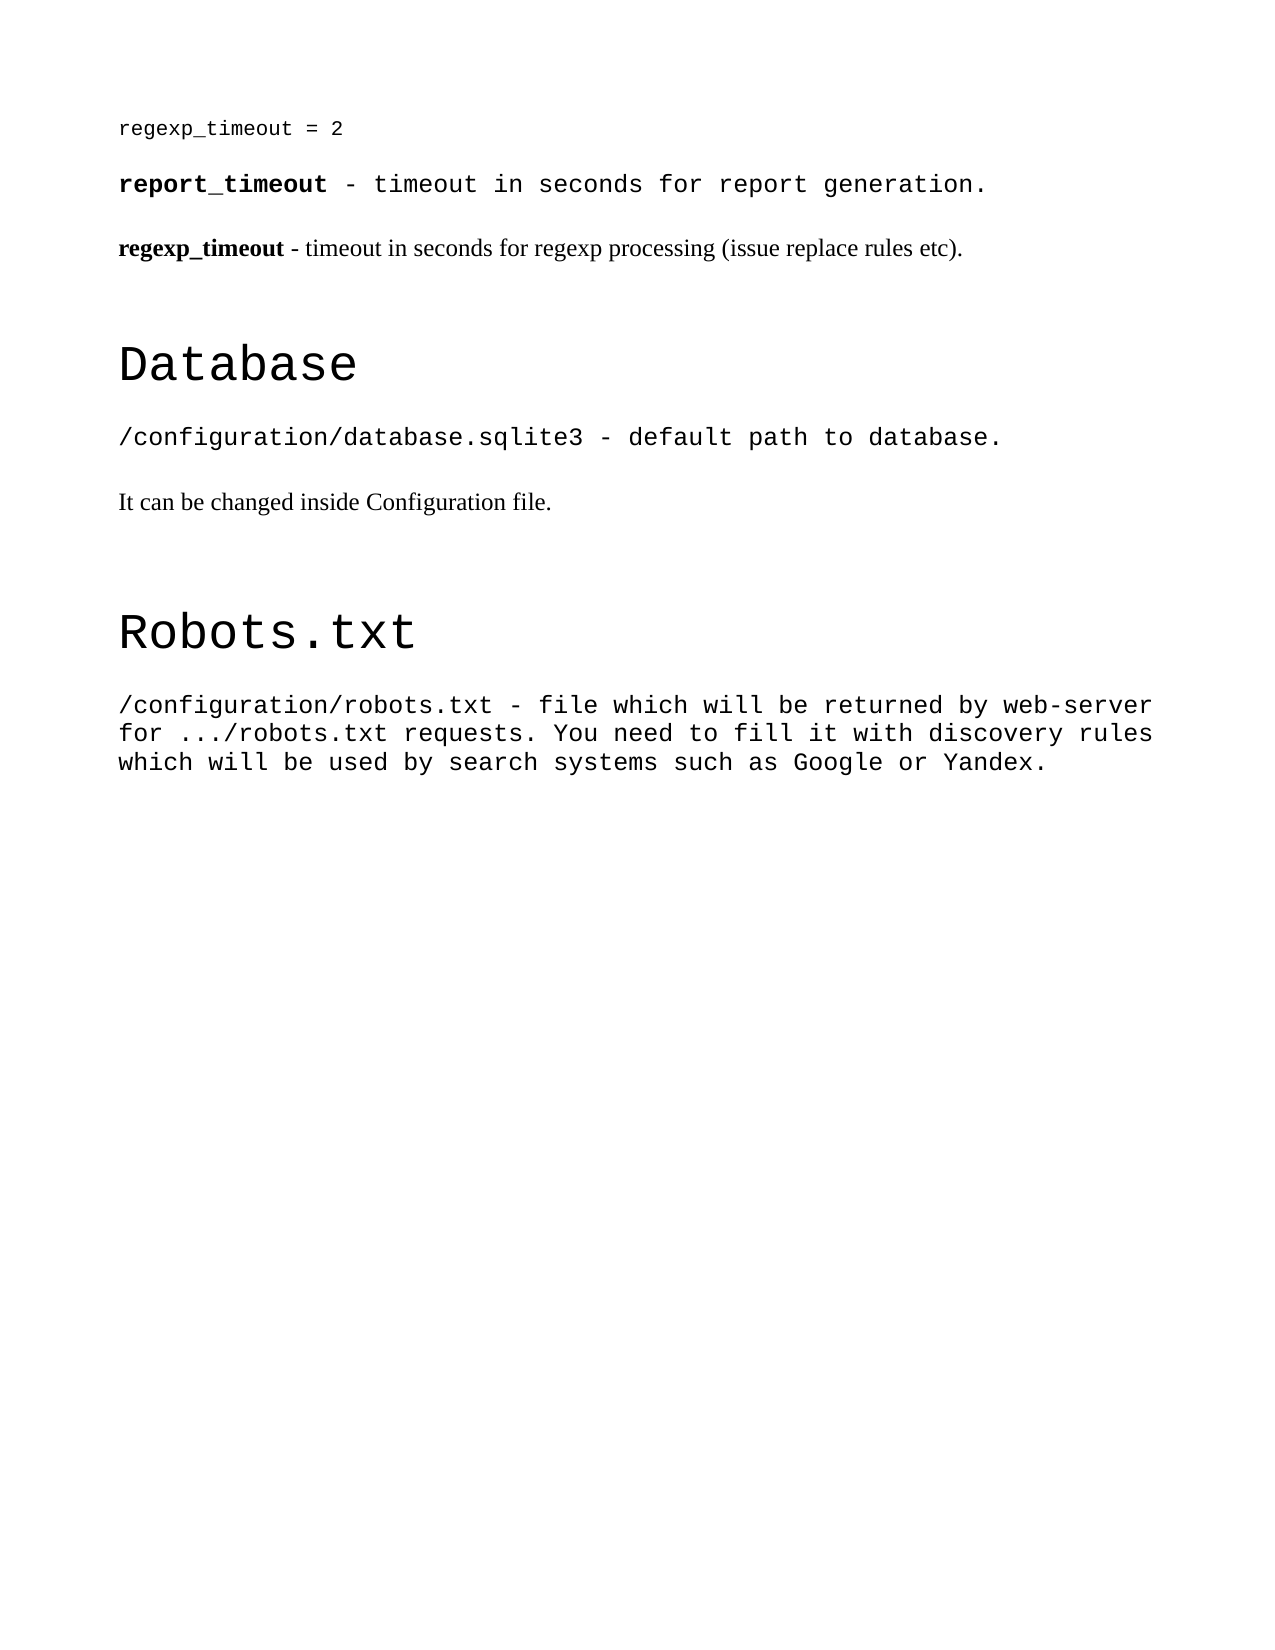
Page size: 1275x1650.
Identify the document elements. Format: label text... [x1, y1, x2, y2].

text Database [118, 339, 1157, 395]
text /configuration/database.sqlite3 - default path to database. [118, 425, 1157, 453]
text /configuration/robots.txt - file which will be returned by web-server for .../robots.txt requests. You need to fill it with discovery rules which will be used by search systems such as Google or Yandex. [118, 692, 1157, 777]
text regexp_timeout = 2 [118, 118, 1157, 142]
text regexp_timeout - timeout in seconds for regexp processing (issue replace rules etc). [118, 233, 1157, 262]
text It can be changed inside Configuration file. [118, 487, 1157, 516]
text Robots.txt [118, 606, 1157, 663]
text report_timeout - timeout in seconds for report generation. [118, 171, 1157, 199]
